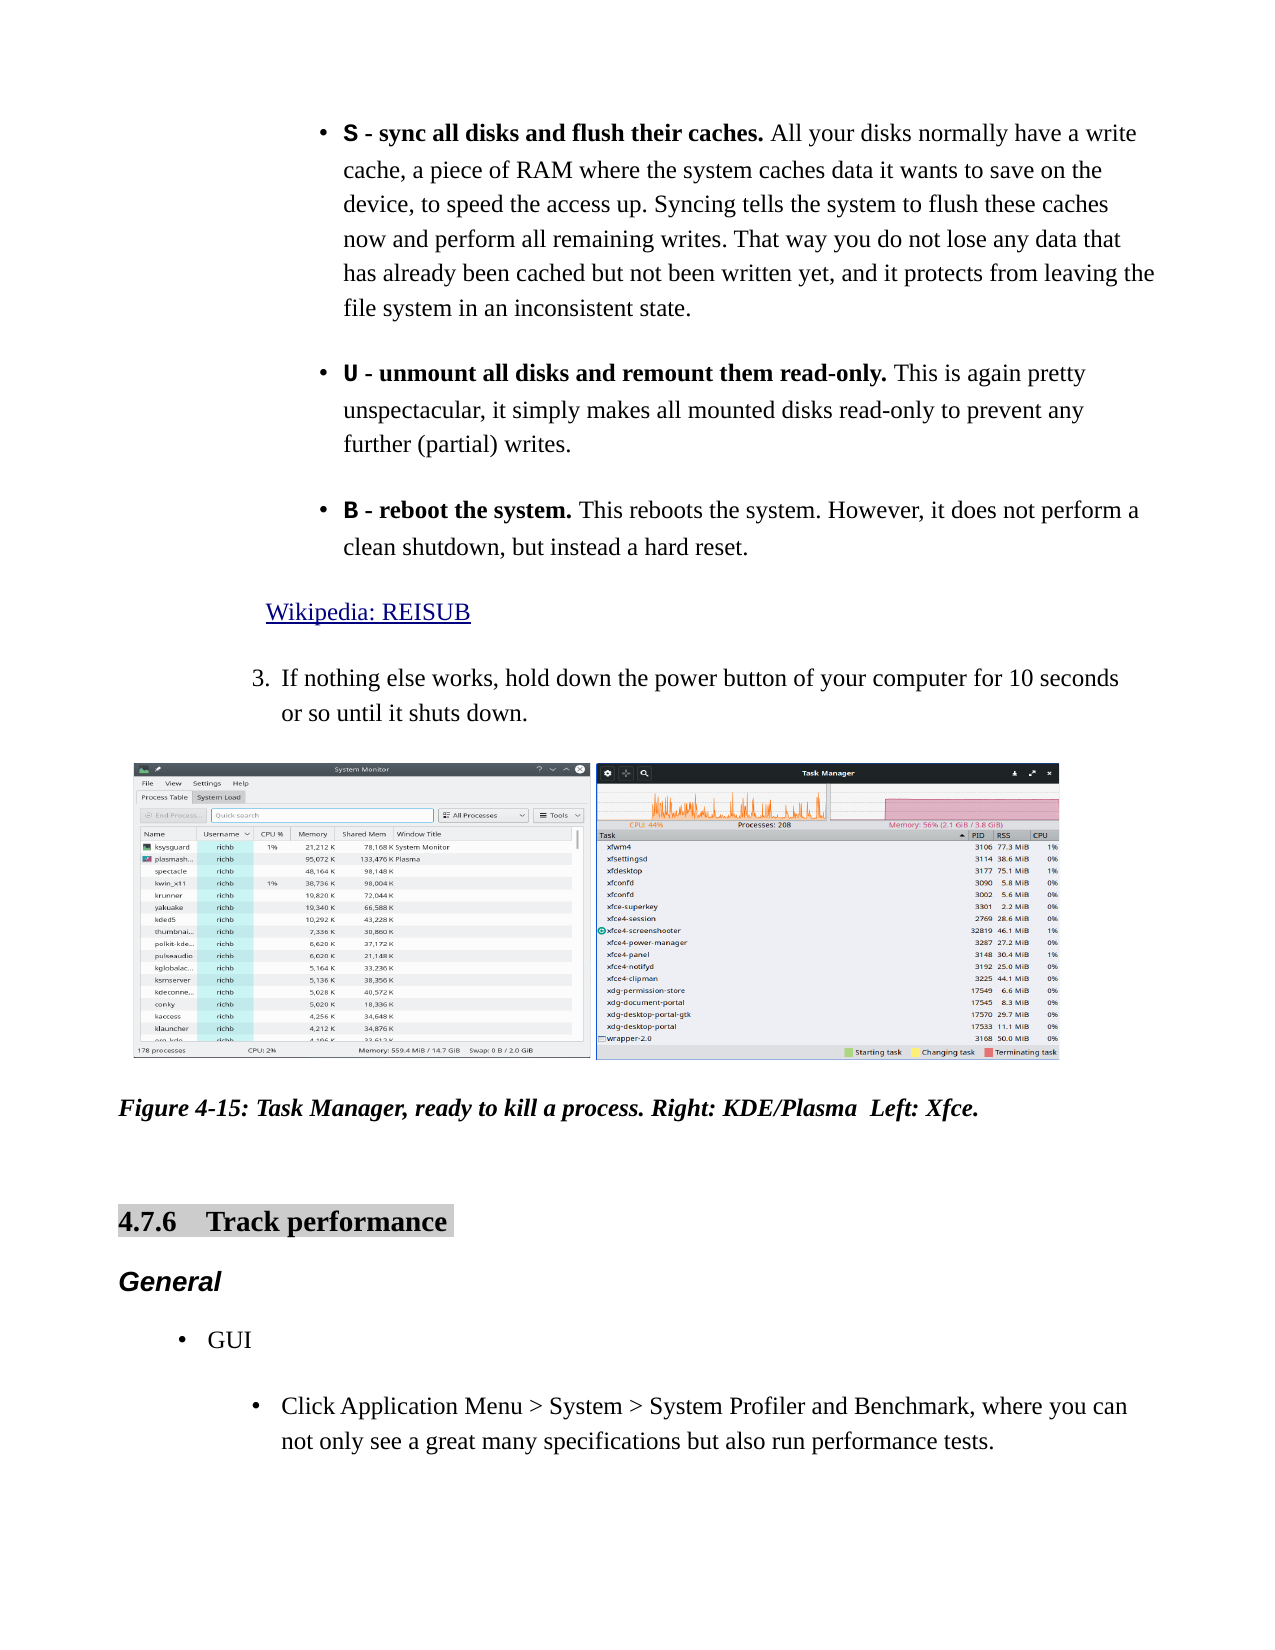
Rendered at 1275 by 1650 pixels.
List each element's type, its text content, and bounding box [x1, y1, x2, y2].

text Figure 4-15: Task Manager, ready to kill a process. Right: KDE/Plasma Left: Xfce. [118, 1093, 1157, 1122]
subtitle General [118, 1266, 1157, 1297]
subtitle 4.7.6 Track performance [454, 1204, 1157, 1237]
list Click Application Menu > System > System Profiler and Benchmark, where you can not only see a great many specifications but also run performance tests. [252, 1391, 1141, 1454]
list If nothing else works, hold down the power button of your computer for 10 seconds or so until it shuts down. [252, 663, 1141, 726]
picture [596, 763, 1060, 1060]
list B - reboot the system. This reboots the system. However, it does not perform a clean shutdown, but instead a hard reset. [319, 495, 1157, 560]
list GUI [178, 1326, 1141, 1354]
list U - unmount all disks and remount them read-only. This is again pretty unspectacular, it simply makes all mounted disks read-only to prevent any further (partial) writes. [319, 358, 1157, 458]
picture [133, 763, 590, 1058]
list Wikipedia: REISUB [236, 597, 1157, 626]
list S - sync all disks and flush their caches. All your disks normally have a write cache, a piece of RAM where the system caches data it wants to save on the device, to speed the access up. Syncing tells the system to flush these caches now and perform all remaining writes. That way you do not lose any data that has already been cached but not been written yet, and it protects from leaving the file system in an inconsistent state. [319, 118, 1157, 321]
